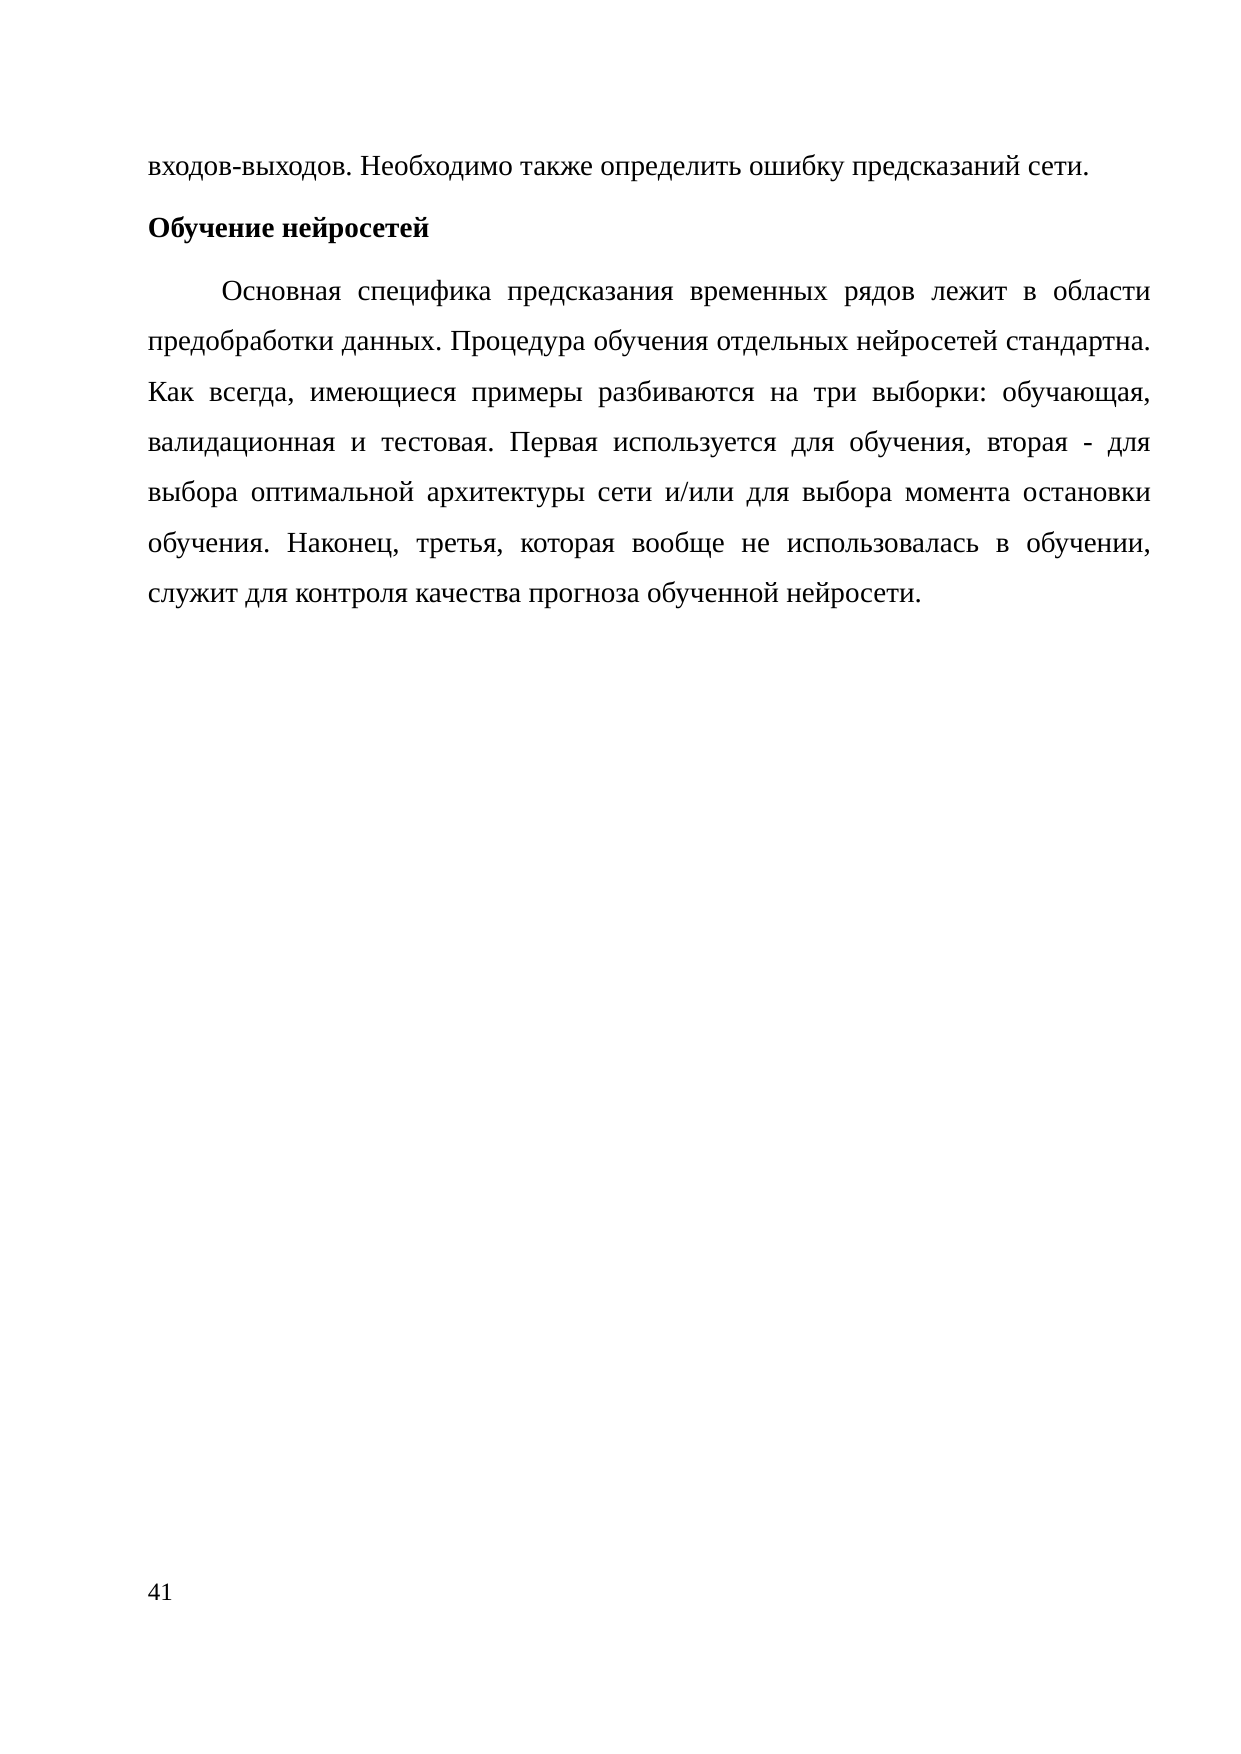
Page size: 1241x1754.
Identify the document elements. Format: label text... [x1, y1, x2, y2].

text Основная специфика предсказания временных рядов лежит в области предобработки данных. Процедура обучения отдельных нейросетей стандартна. Как всегда, имеющиеся примеры разбиваются на три выборки: обучающая, валидационная и тестовая. Первая используется для обучения, вторая - для выбора оптимальной архитектуры сети и/или для выбора момента остановки обучения. Наконец, третья, которая вообще не использовалась в обучении, служит для контроля качества прогноза обученной нейросети. [148, 273, 1152, 609]
text Обучение нейросетей [148, 210, 1152, 244]
text входов-выходов. Необходимо также определить ошибку предсказаний сети. [148, 148, 1152, 181]
